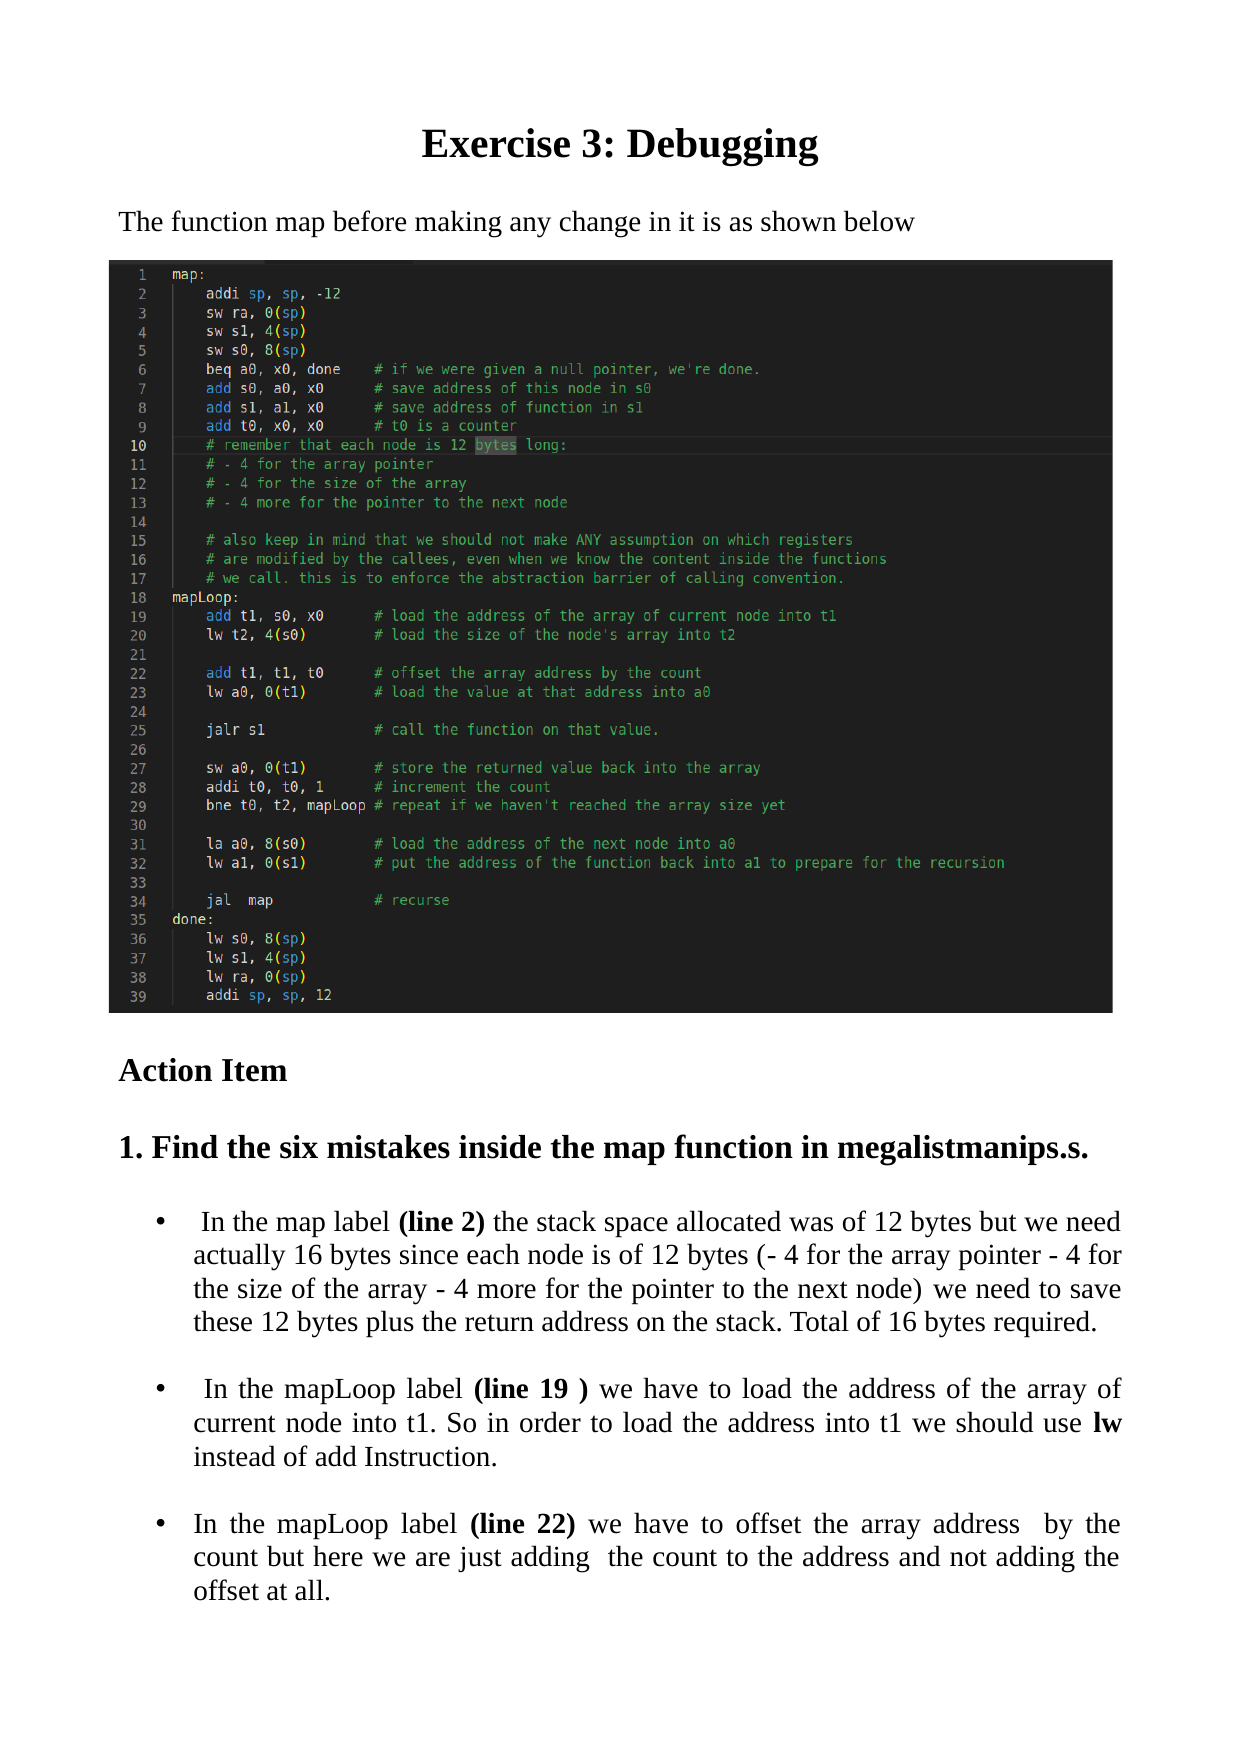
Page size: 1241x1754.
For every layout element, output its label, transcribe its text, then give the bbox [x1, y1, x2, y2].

picture [108, 260, 1113, 1013]
text Exercise 3: Debugging [118, 118, 1122, 166]
text 1. Find the six mistakes inside the map function in megalistmanips.s. [118, 1127, 1122, 1166]
list In the map label (line 2) the stack space allocated was of 12 bytes but we need actually 16 bytes since each node is of 12 bytes (- 4 for the array pointer - 4 for the size of the array - 4 more for the pointer to the next node) we need to save these 12 bytes plus the return address on the stack. Total of 16 bytes required. [156, 1204, 1122, 1338]
text The function map before making any change in it is as shown below [118, 204, 1122, 238]
list In the mapLoop label (line 22) we have to offset the array address by the count but here we are just adding the count to the address and not adding the offset at all. [156, 1506, 1122, 1607]
text Action Item [118, 1051, 1122, 1089]
list In the mapLoop label (line 19 ) we have to load the address of the array of current node into t1. So in order to load the address into t1 we should use lw instead of add Instruction. [156, 1372, 1122, 1472]
